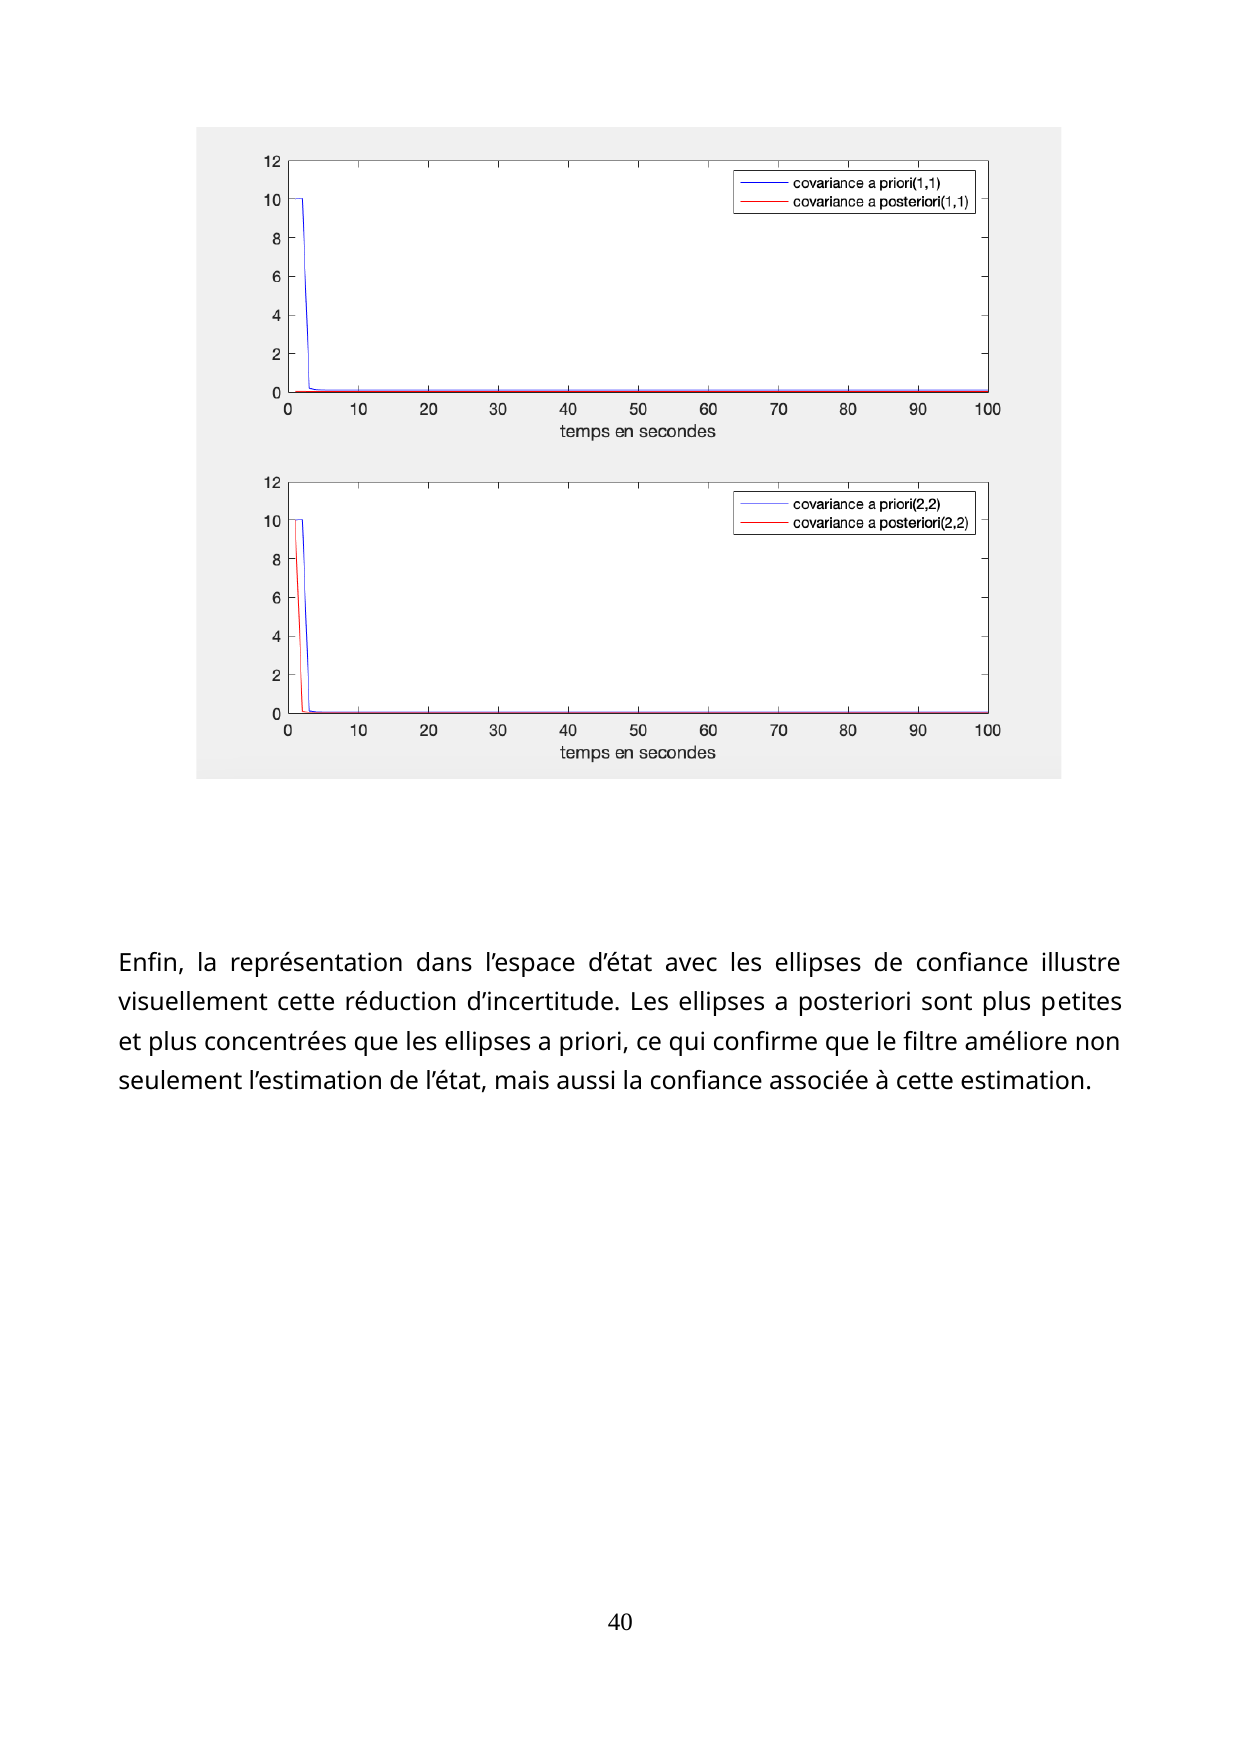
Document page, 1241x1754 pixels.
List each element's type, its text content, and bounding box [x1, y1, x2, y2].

text Enfin, la représentation dans l’espace d’état avec les ellipses de confiance illustre visuellement cette réduction d’incertitude. Les ellipses a posteriori sont plus petites et plus concentrées que les ellipses a priori, ce qui confirme que le filtre améliore non seulement l’estimation de l’état, mais aussi la confiance associée à cette estimation. [118, 945, 1122, 1096]
picture [196, 127, 1062, 779]
